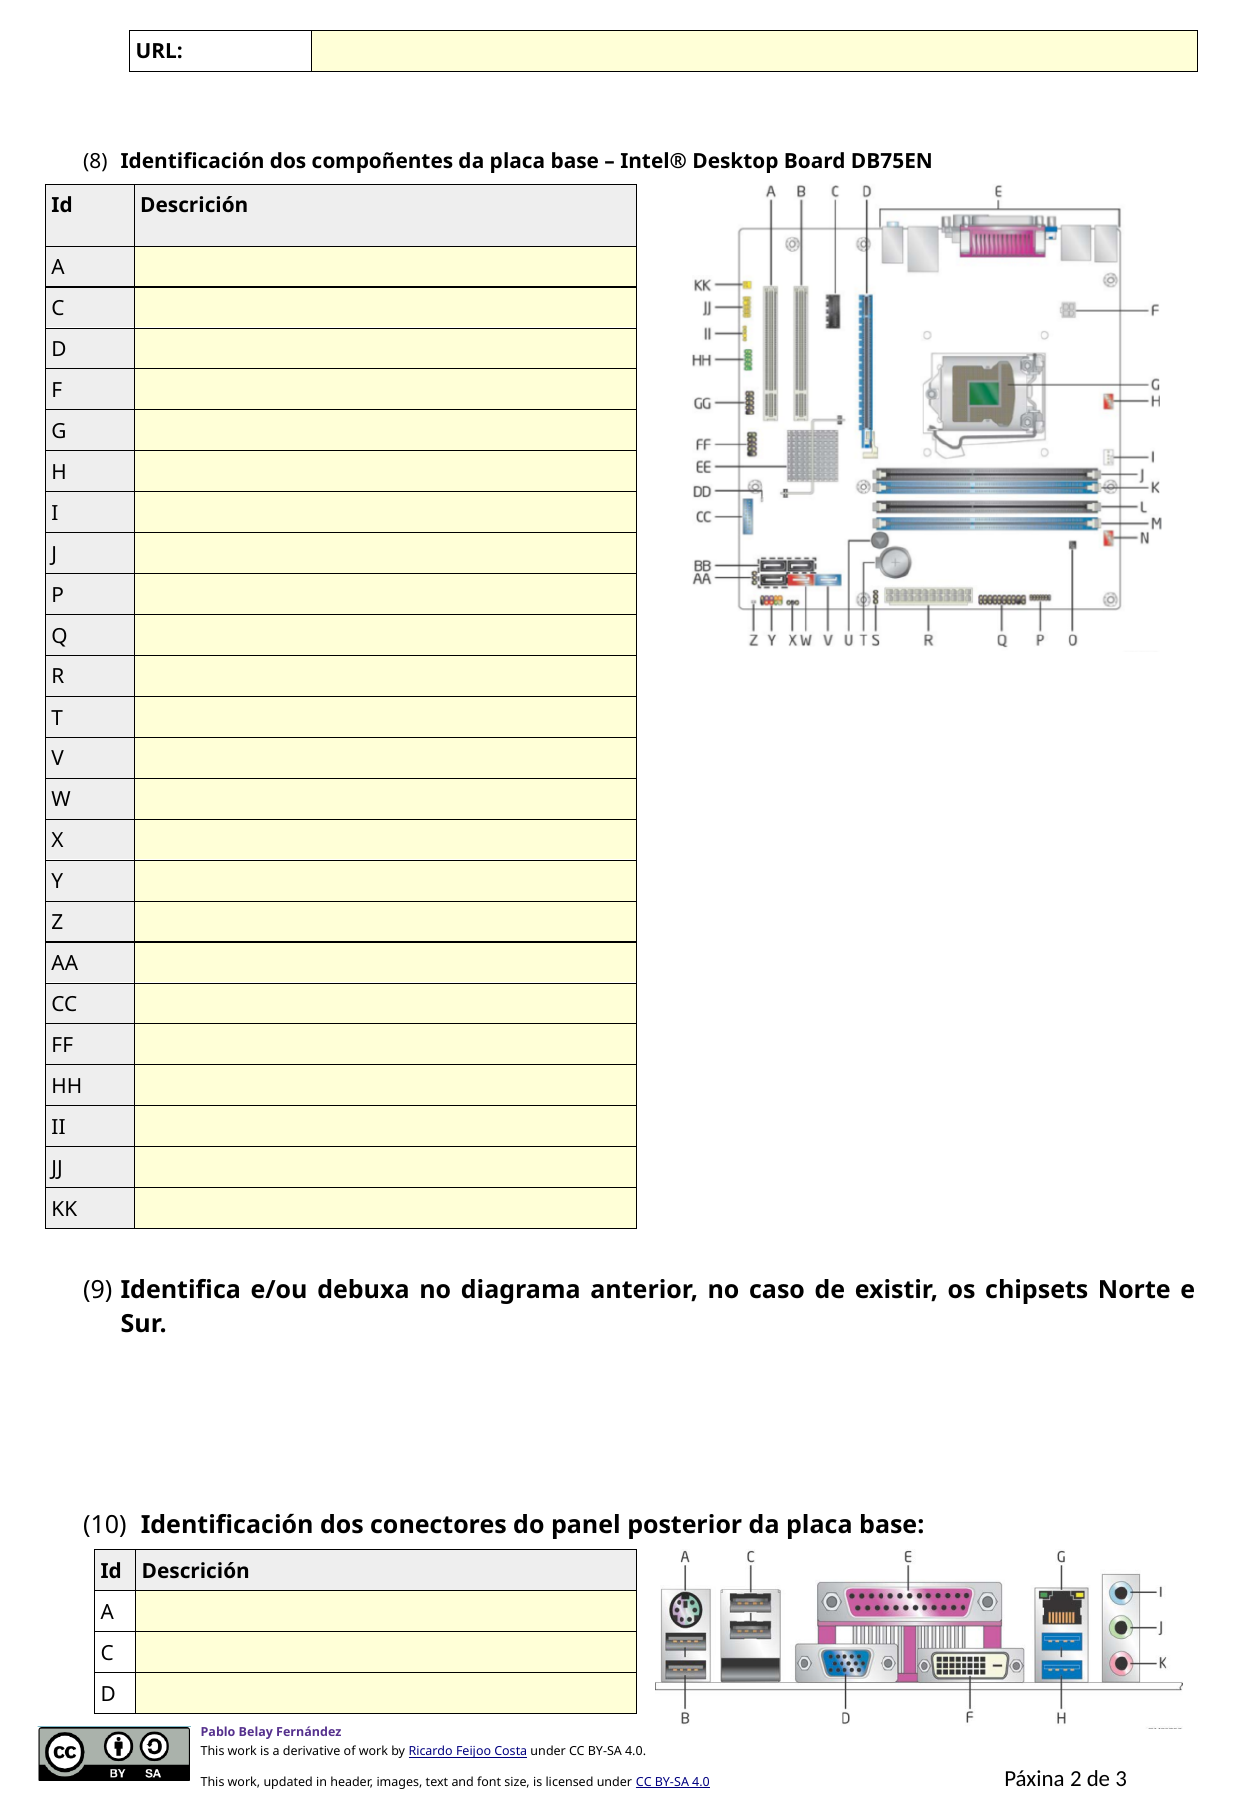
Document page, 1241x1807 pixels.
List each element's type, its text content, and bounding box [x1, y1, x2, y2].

table_cell [135, 451, 636, 491]
table_cell [135, 1065, 636, 1105]
table_cell A [95, 1591, 135, 1631]
picture [673, 178, 1174, 680]
table_cell [136, 1591, 636, 1631]
list Identificación dos conectores do panel posterior da placa base: [83, 1506, 1197, 1541]
table_cell [135, 656, 636, 696]
table_cell Q [46, 615, 134, 655]
table_cell II [46, 1106, 134, 1146]
table_header Id [95, 1550, 135, 1590]
table_cell FF [46, 1024, 134, 1064]
table_cell CC [46, 984, 134, 1023]
table_cell D [46, 329, 134, 368]
table_cell [135, 697, 636, 737]
table_header Descrición [135, 185, 636, 246]
table_cell X [46, 820, 134, 859]
table_cell [135, 861, 636, 901]
table_cell H [46, 451, 134, 491]
table_cell [135, 902, 636, 941]
table_cell [135, 1024, 636, 1064]
picture [37, 1725, 191, 1783]
table_cell KK [46, 1188, 134, 1228]
table_cell [135, 574, 636, 614]
table_cell D [95, 1673, 135, 1713]
table_cell URL: [130, 31, 311, 71]
table_header Id [46, 185, 134, 246]
table_cell A [46, 247, 134, 286]
table_cell [135, 492, 636, 532]
table_cell [135, 984, 636, 1023]
table_cell [135, 1147, 636, 1187]
table_cell [135, 943, 636, 982]
table_cell Z [46, 902, 134, 941]
table_cell AA [46, 943, 134, 982]
table_cell [312, 31, 1197, 71]
table_cell [135, 247, 636, 286]
table_cell T [46, 697, 134, 737]
list Identificación dos compoñentes da placa base – Intel® Desktop Board DB75EN [83, 146, 1197, 175]
table_cell [135, 615, 636, 655]
picture [640, 1543, 1206, 1729]
table_cell [135, 738, 636, 778]
table_cell [135, 288, 636, 327]
table_cell [135, 410, 636, 450]
table_header Descrición [136, 1550, 636, 1590]
table_cell [135, 779, 636, 819]
table_cell J [46, 533, 134, 573]
table_cell [135, 329, 636, 368]
table_cell G [46, 410, 134, 450]
table_cell [135, 369, 636, 409]
table_cell P [46, 574, 134, 614]
table_cell HH [46, 1065, 134, 1105]
table_cell C [95, 1632, 135, 1672]
table_cell R [46, 656, 134, 696]
table_cell C [46, 288, 134, 327]
list Identifica e/ou debuxa no diagrama anterior, no caso de existir, os chipsets Norte e Sur. [83, 1272, 1197, 1340]
table_cell I [46, 492, 134, 532]
table_cell V [46, 738, 134, 778]
table_cell [136, 1632, 636, 1672]
table_cell [135, 1106, 636, 1146]
table_cell Y [46, 861, 134, 901]
table_cell [136, 1673, 636, 1713]
table_cell [135, 533, 636, 573]
table_cell W [46, 779, 134, 819]
table_cell [135, 820, 636, 859]
table_cell [135, 1188, 636, 1228]
table_cell F [46, 369, 134, 409]
table_cell JJ [46, 1147, 134, 1187]
